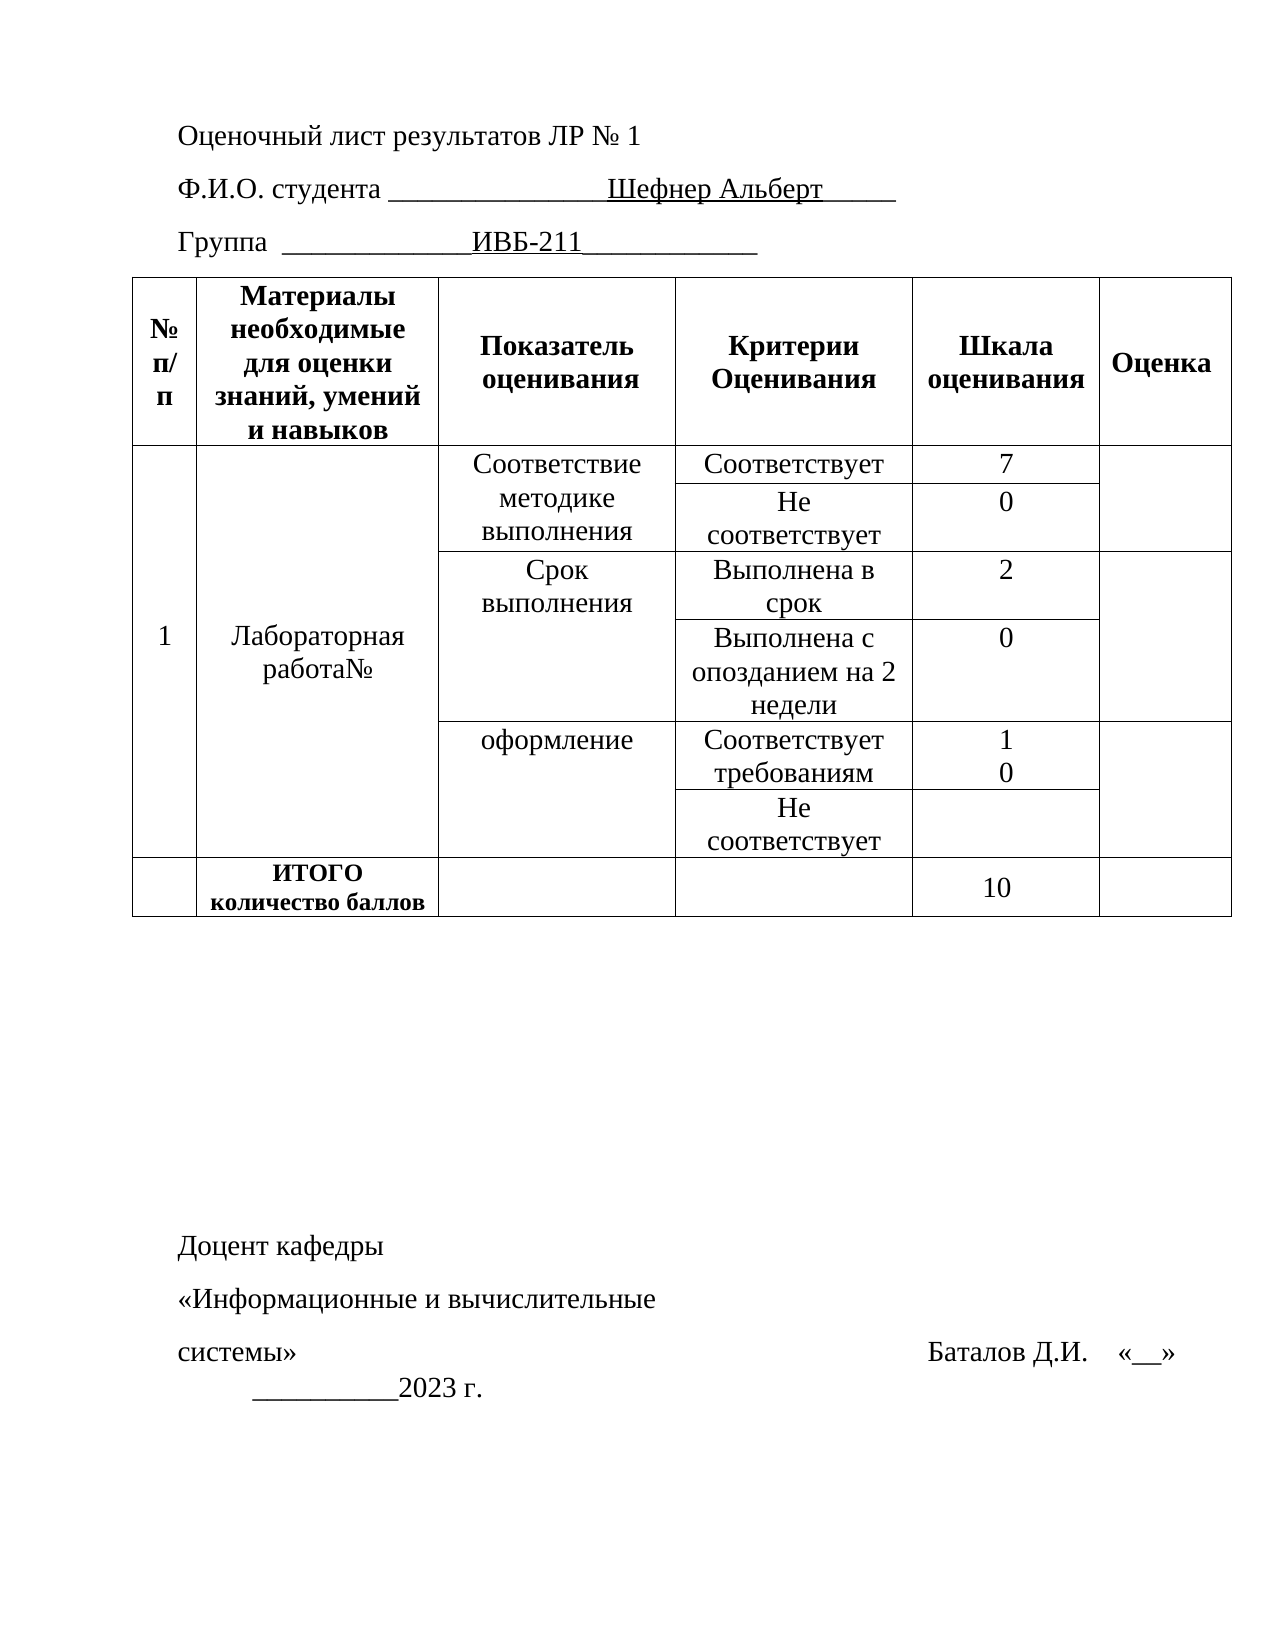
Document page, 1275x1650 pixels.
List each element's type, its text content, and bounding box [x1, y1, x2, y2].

table_cell 2 [913, 552, 1099, 619]
table_cell [1100, 446, 1231, 551]
table_cell [1100, 722, 1231, 857]
table_cell 10 [913, 858, 1099, 916]
table_header Шкала оценивания [913, 278, 1099, 445]
text Оценочный лист результатов ЛР № 1 [177, 118, 1186, 152]
table_cell оформление [439, 722, 675, 857]
table_cell ИТОГО количество баллов [197, 858, 438, 916]
table_cell Лабораторная работа№ [197, 446, 438, 857]
table_cell 1 0 [913, 722, 1099, 789]
table_cell Соответствие методике выполнения [439, 446, 675, 551]
table_header Показатель оценивания [439, 278, 675, 445]
table_cell Соответствует [676, 446, 912, 483]
table_cell [1100, 858, 1231, 916]
table_cell Срок выполнения [439, 552, 675, 721]
table_cell 1 [133, 446, 196, 857]
text «Информационные и вычислительные [177, 1281, 1186, 1315]
text Доцент кафедры [177, 1228, 1186, 1262]
table_header Материалы необходимые для оценки знаний, умений и навыков [197, 278, 438, 445]
table_cell Соответствует требованиям [676, 722, 912, 789]
table_header № п/п [133, 278, 196, 445]
table_cell [133, 858, 196, 916]
table_cell 7 [913, 446, 1099, 483]
table_cell [676, 858, 912, 916]
table_cell 0 [913, 620, 1099, 721]
text Ф.И.О. студента _______________Шефнер Альберт_____ [177, 171, 1186, 204]
text Группа _____________ИВБ-211____________ [177, 224, 1186, 257]
table_cell [913, 790, 1099, 857]
table_cell Не соответствует [676, 484, 912, 551]
table_header Оценка [1100, 278, 1231, 445]
text системы» Баталов Д.И. «__» __________2023 г. [177, 1334, 1186, 1404]
table_cell [1100, 552, 1231, 721]
table_cell 0 [913, 484, 1099, 551]
table_cell Выполнена в срок [676, 552, 912, 619]
table_cell [439, 858, 675, 916]
table_header Критерии Оценивания [676, 278, 912, 445]
table_cell Не соответствует [676, 790, 912, 857]
table_cell Выполнена с опозданием на 2 недели [676, 620, 912, 721]
